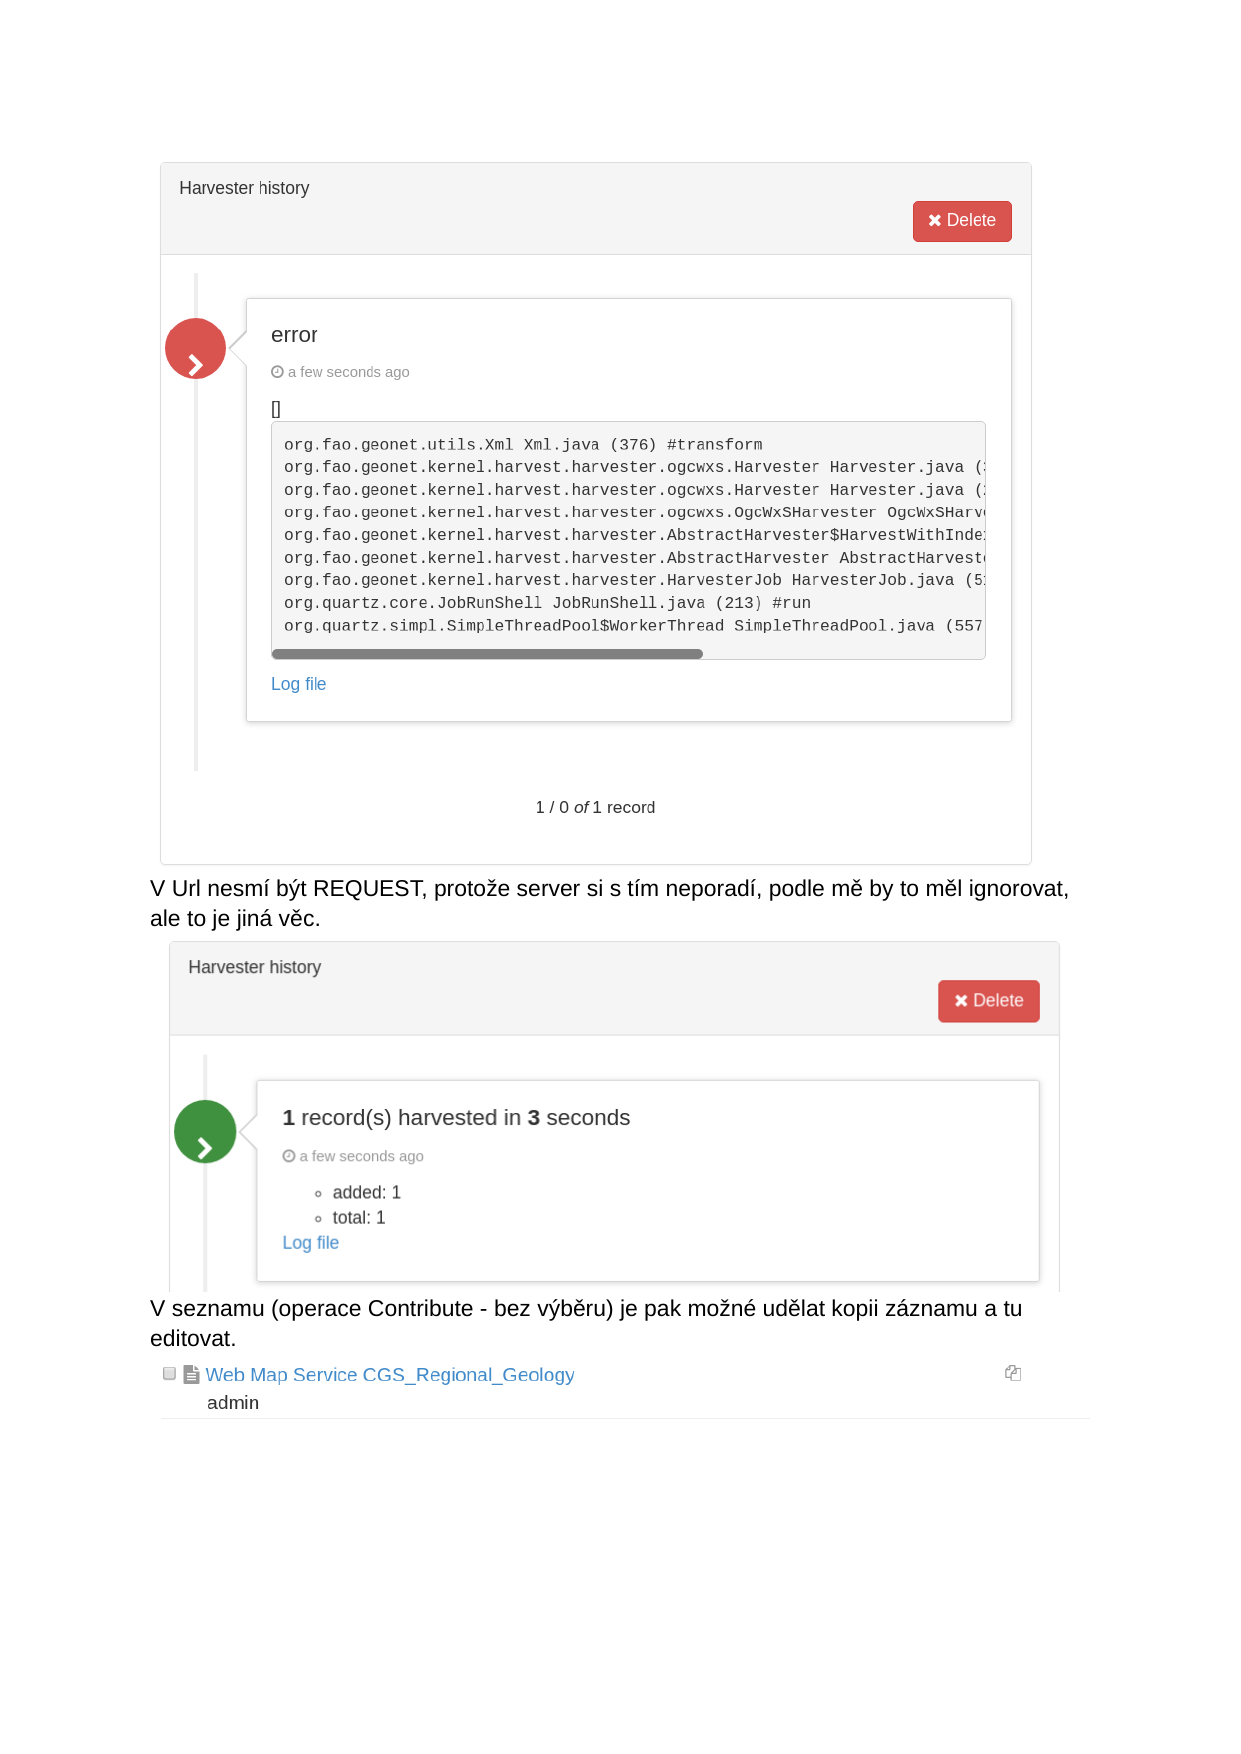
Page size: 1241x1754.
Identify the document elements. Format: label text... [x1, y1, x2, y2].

text V Url nesmí být REQUEST, protože server si s tím neporadí, podle mě by to měl ignorovat, ale to je jiná věc. [150, 875, 1090, 931]
text V seznamu (operace Contribute - bez výběru) je pak možné udělat kopii záznamu a tu editovat. [150, 1295, 1090, 1352]
picture [150, 935, 1091, 1292]
picture [150, 1355, 1091, 1419]
picture [150, 150, 1091, 871]
